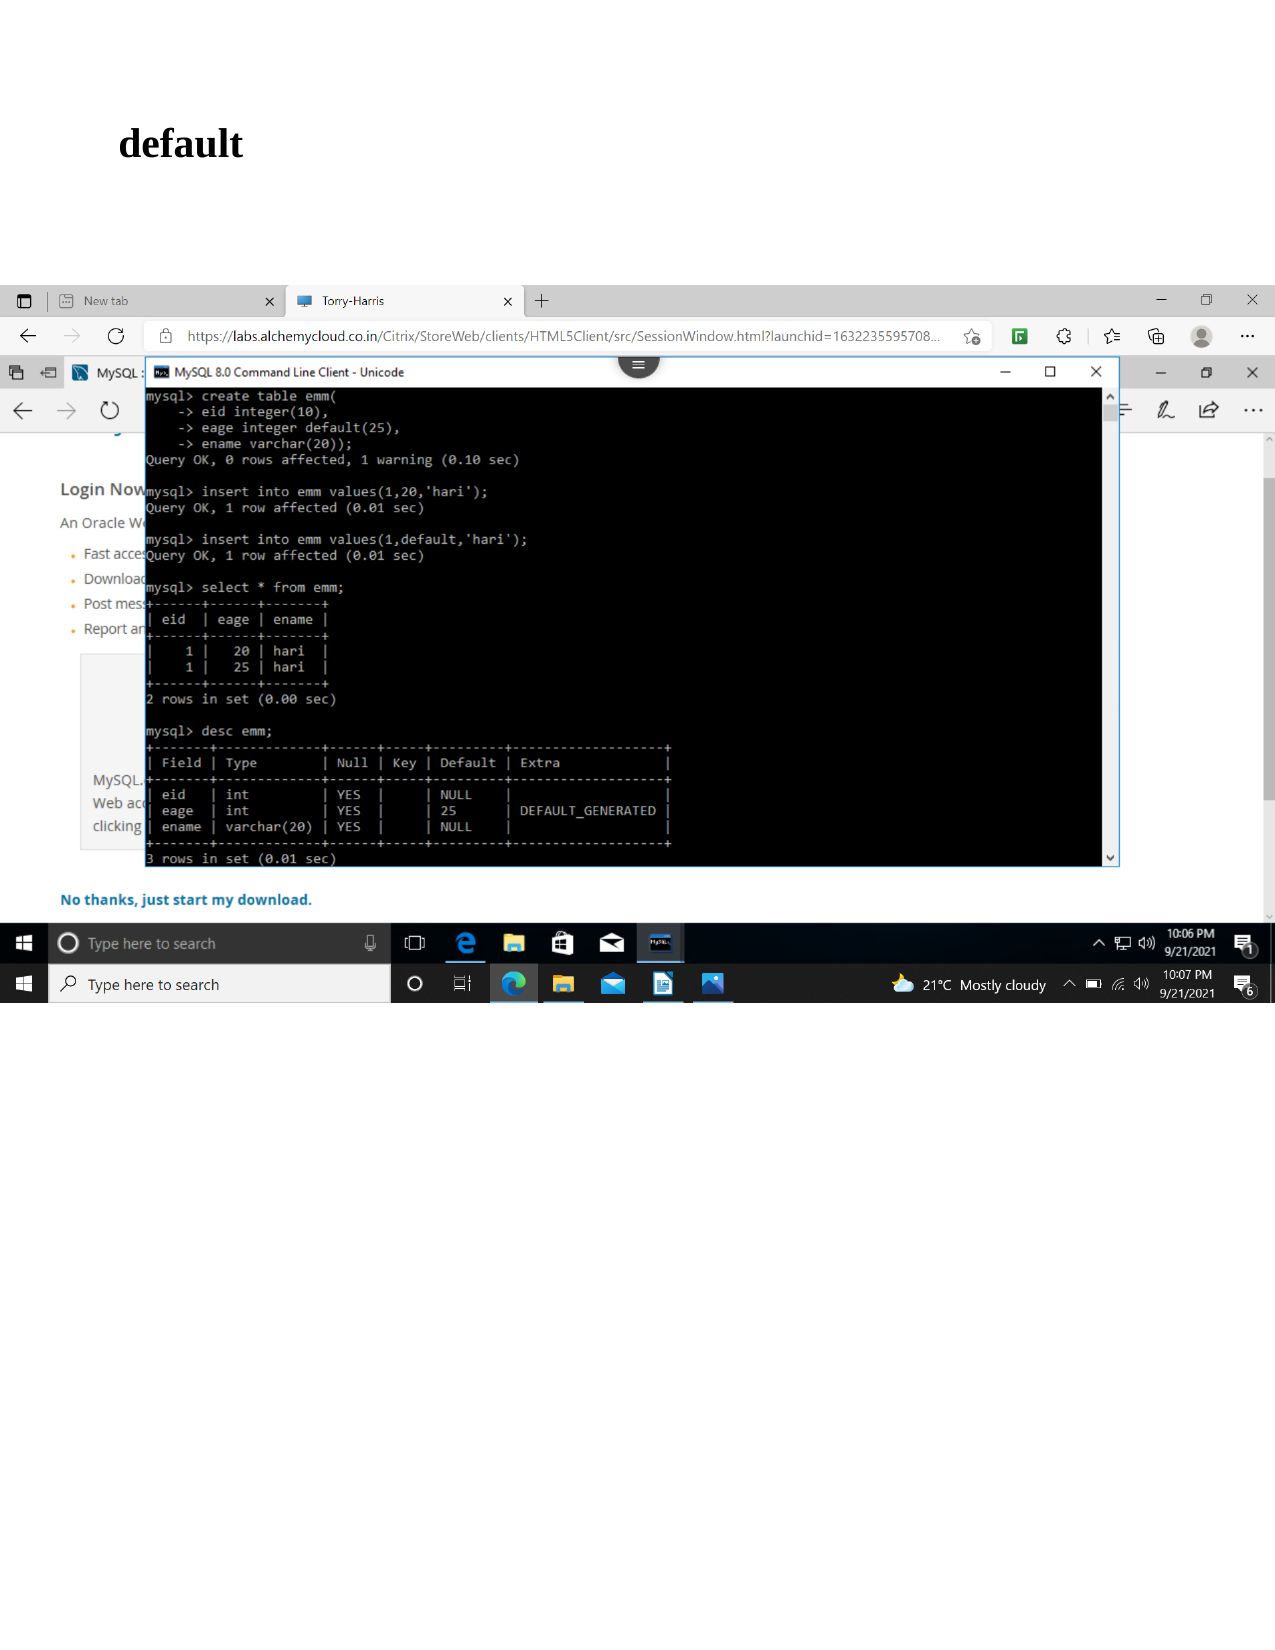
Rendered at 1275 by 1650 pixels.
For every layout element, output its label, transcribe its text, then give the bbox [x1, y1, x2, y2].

text default [118, 118, 1157, 166]
picture [0, 285, 1275, 1003]
